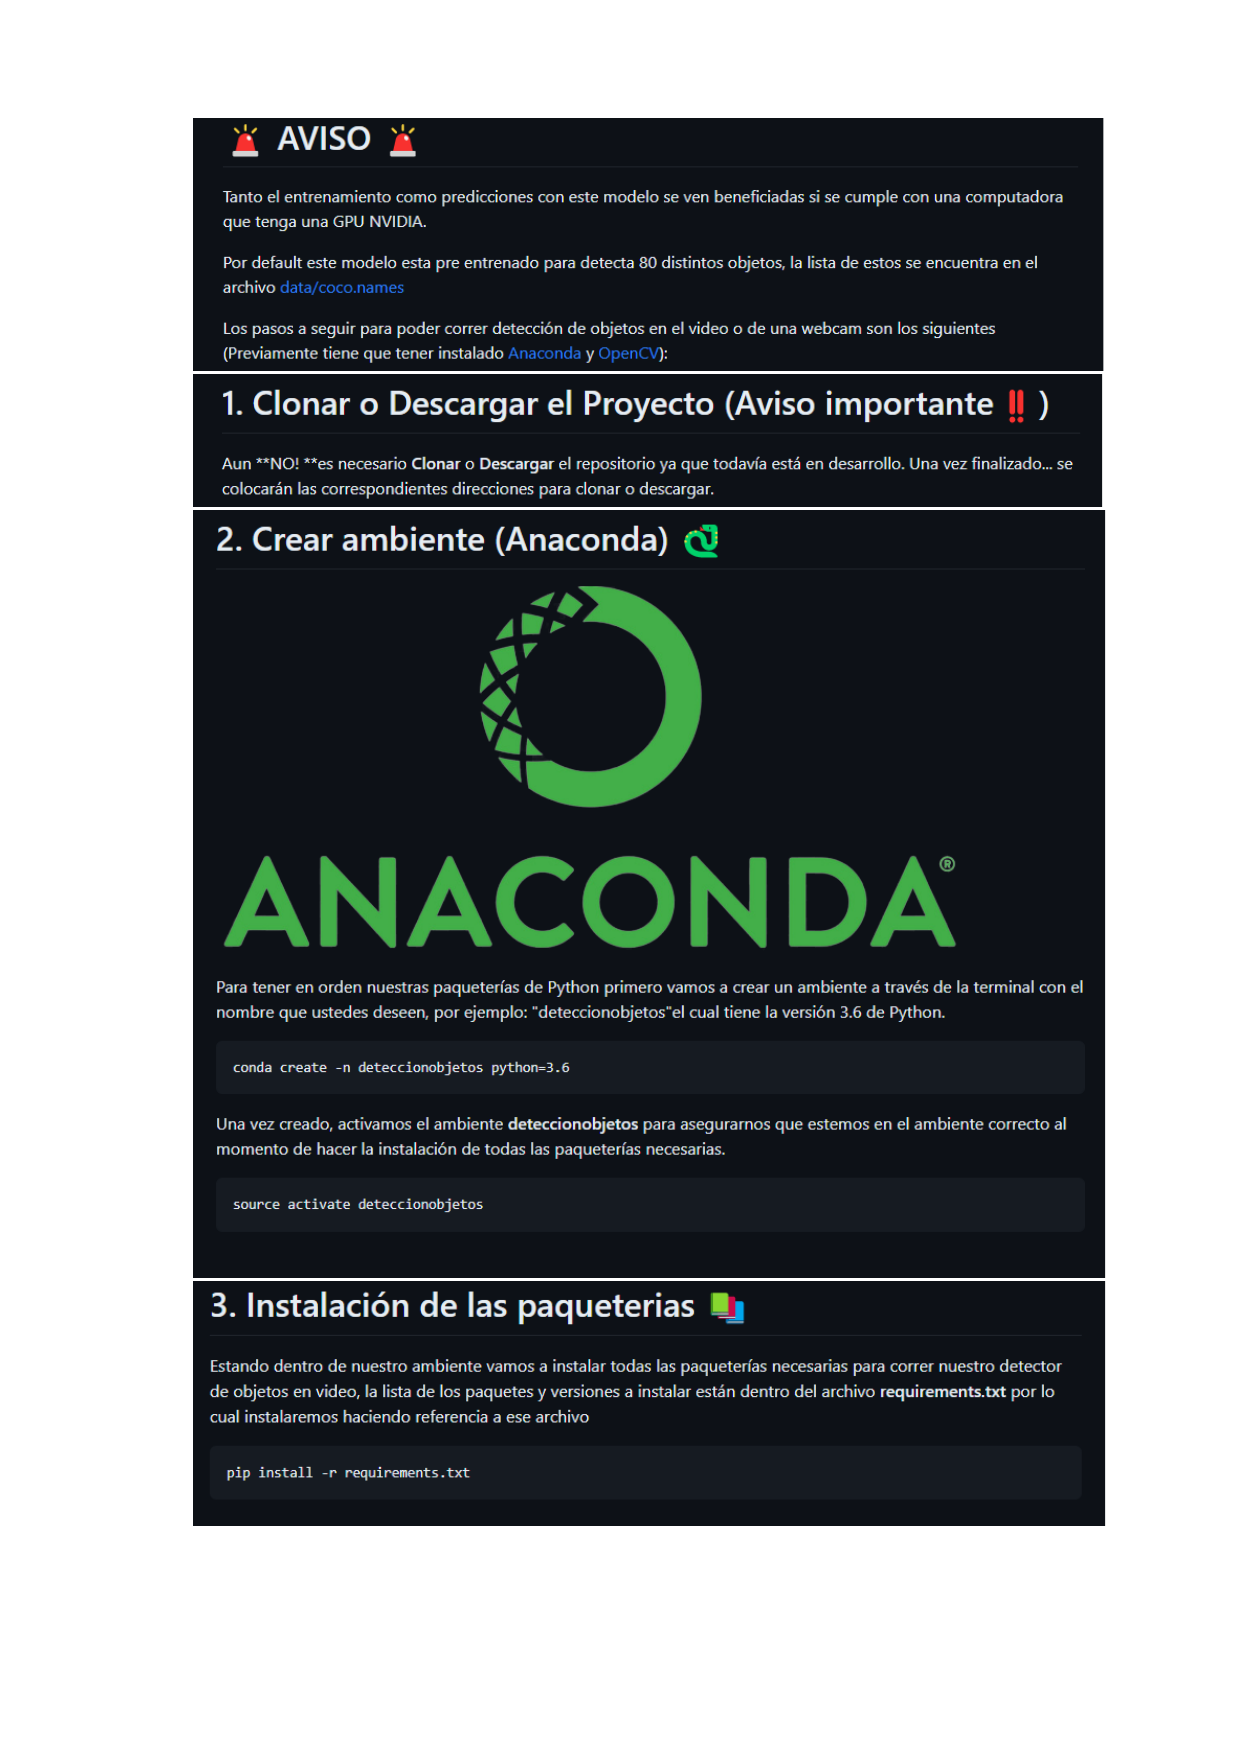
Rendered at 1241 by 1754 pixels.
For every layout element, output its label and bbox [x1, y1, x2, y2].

picture [193, 1281, 1106, 1526]
picture [193, 374, 1103, 507]
picture [193, 510, 1106, 1278]
picture [193, 118, 1104, 371]
